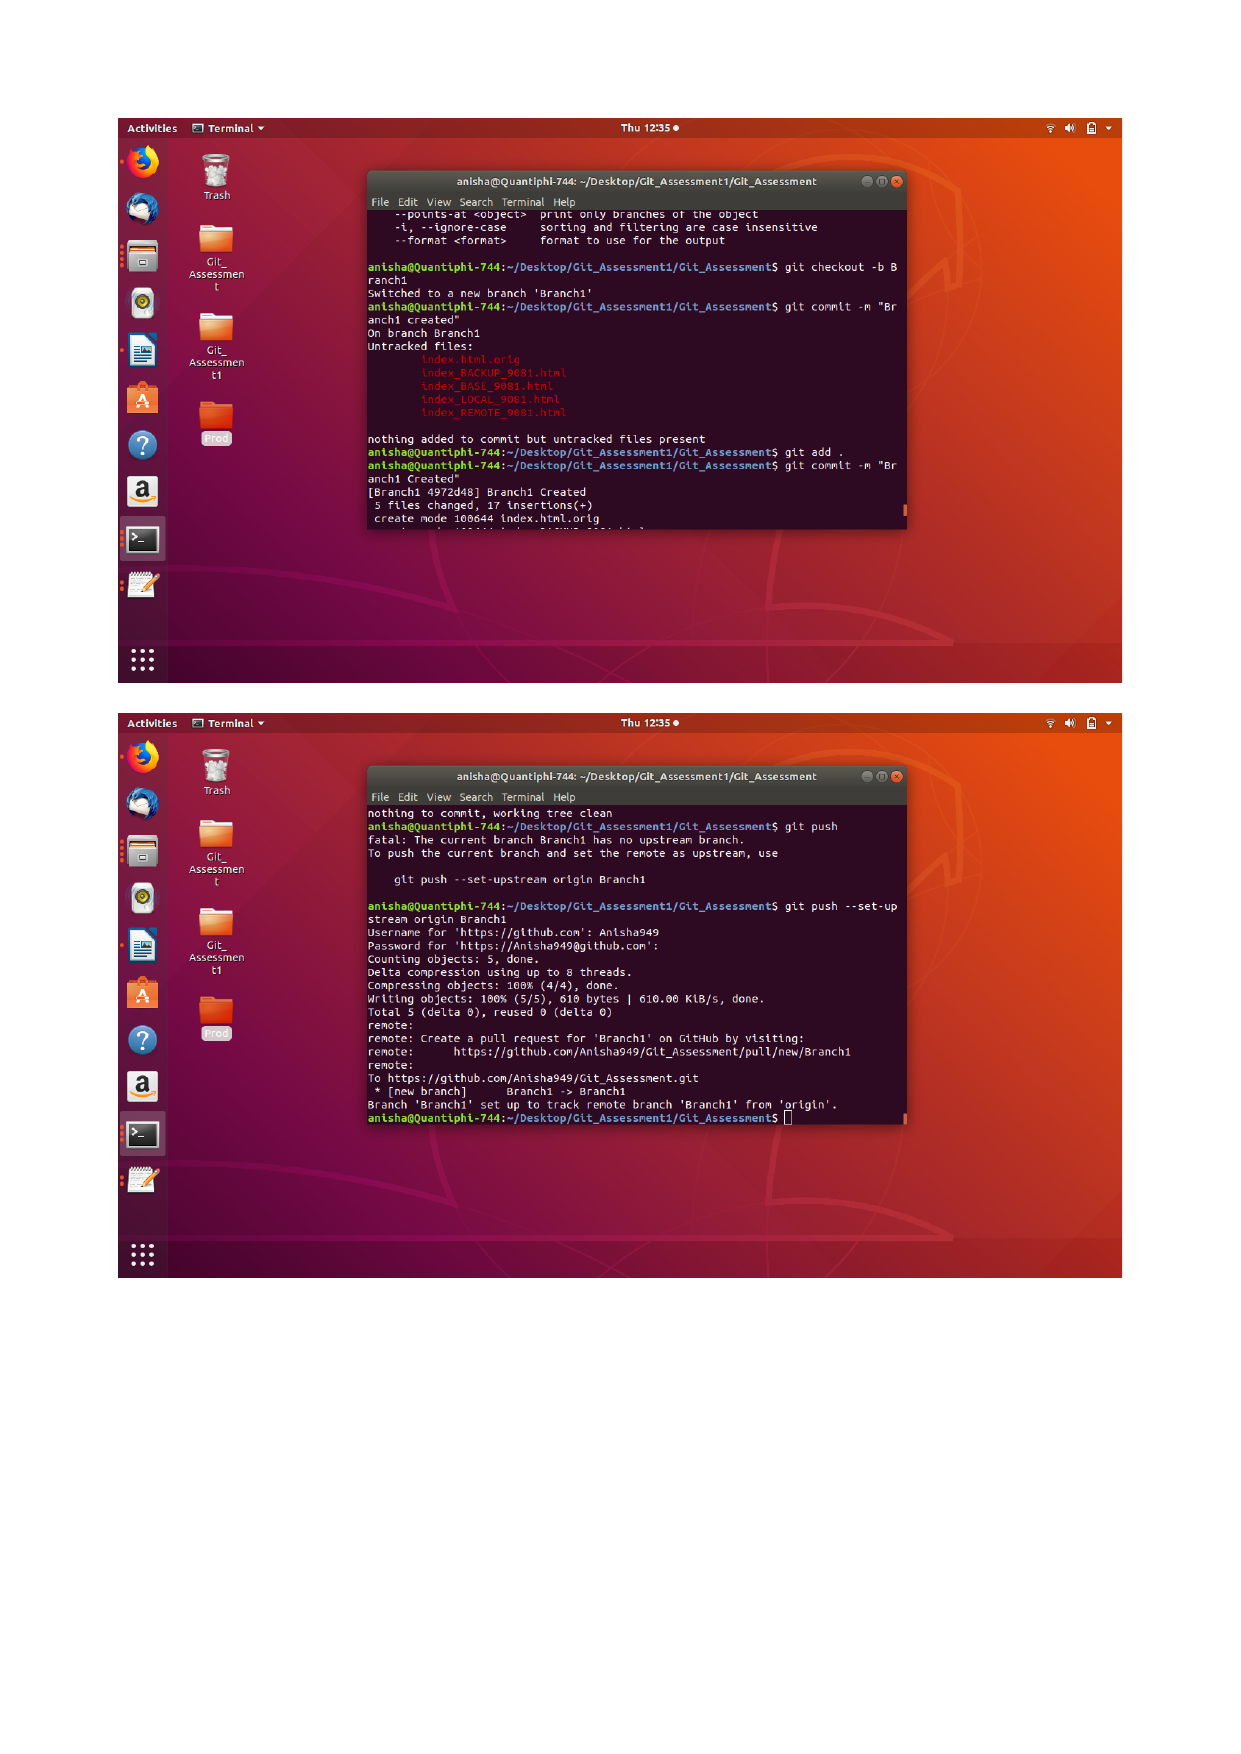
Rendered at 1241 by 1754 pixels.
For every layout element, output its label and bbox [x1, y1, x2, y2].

picture [118, 118, 1123, 683]
picture [118, 713, 1123, 1278]
